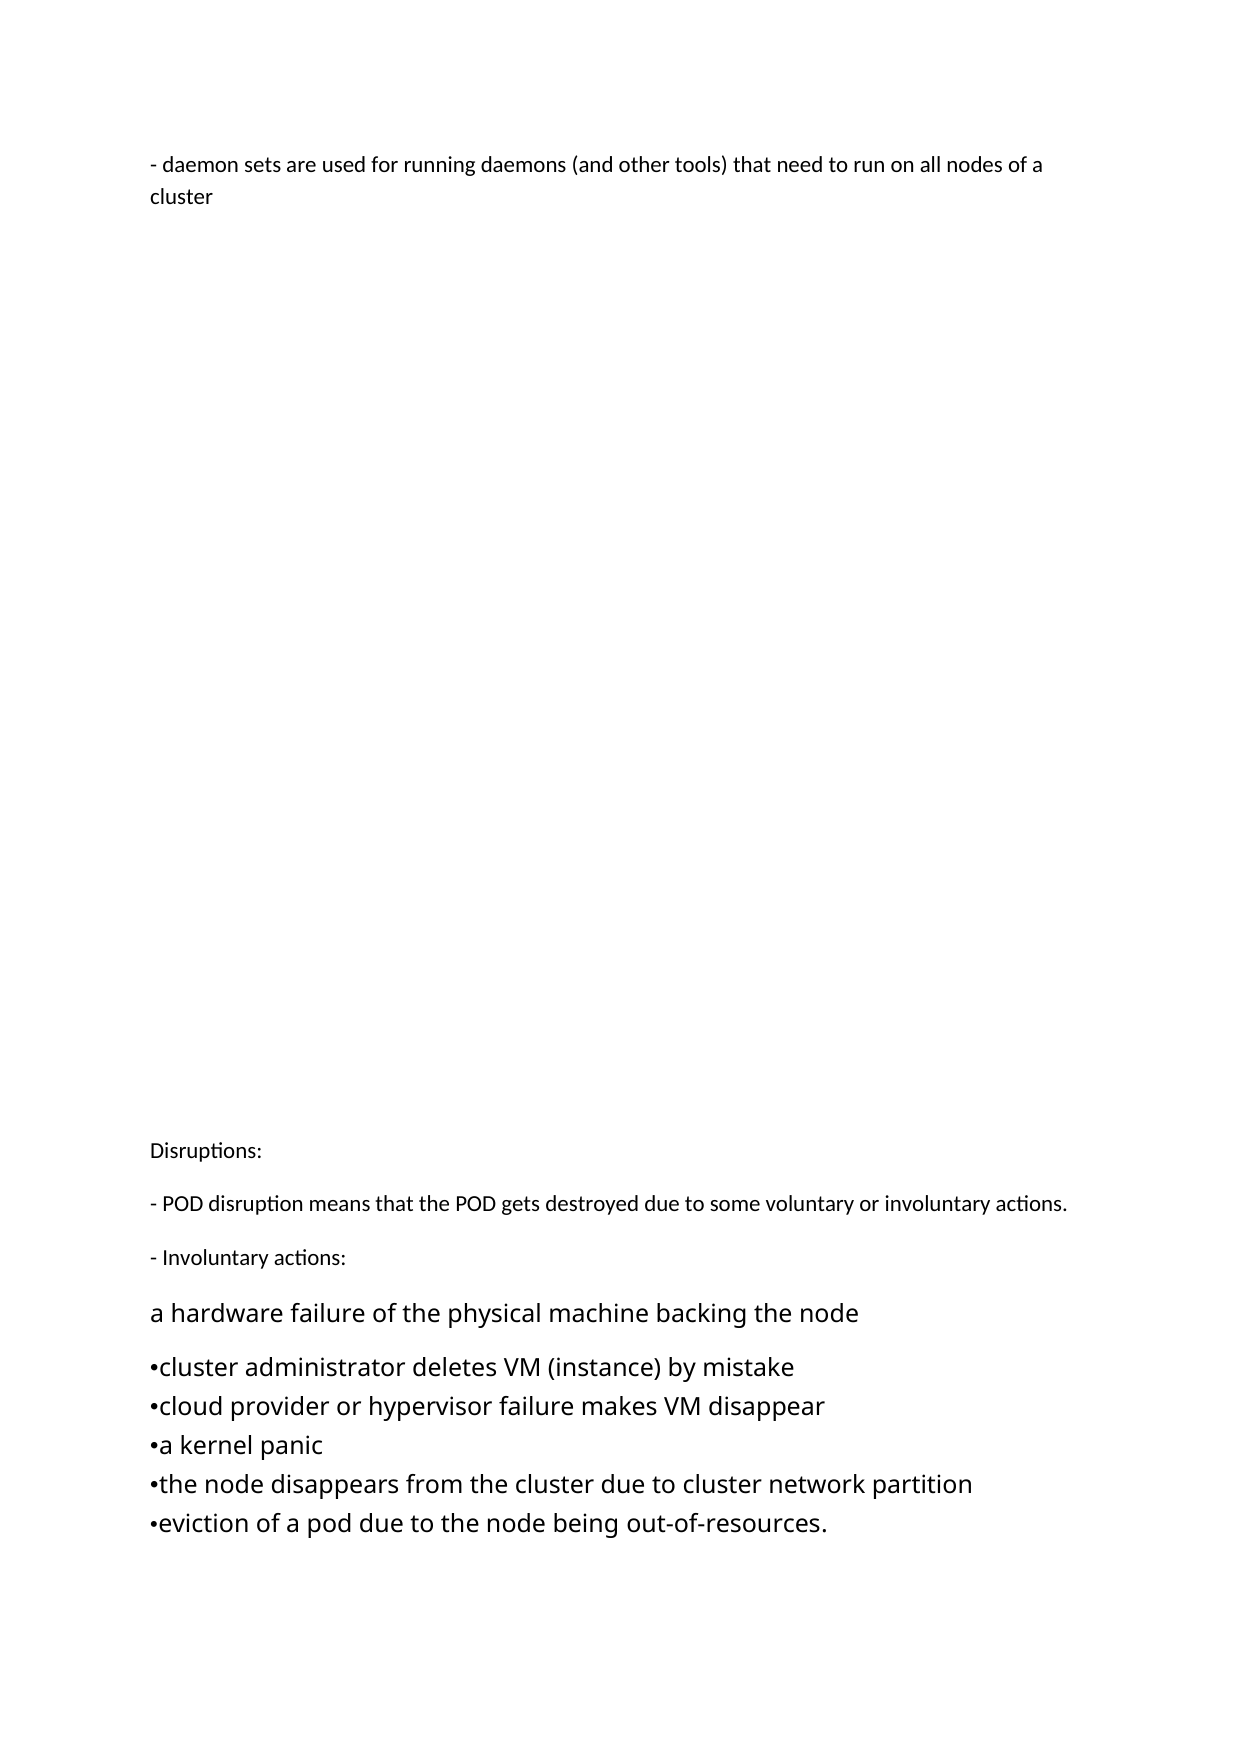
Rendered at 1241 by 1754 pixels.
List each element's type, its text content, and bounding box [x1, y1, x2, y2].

text a hardware failure of the physical machine backing the node [150, 1296, 1090, 1330]
list cluster administrator deletes VM (instance) by mistake [150, 1349, 1090, 1383]
text - Involuntary actions: [150, 1243, 1090, 1271]
list a kernel panic [150, 1428, 1090, 1462]
text Disruptions: [150, 1137, 1090, 1164]
list cloud provider or hypervisor failure makes VM disappear [150, 1388, 1090, 1423]
text - daemon sets are used for running daemons (and other tools) that need to run on all nodes of a cluster [150, 150, 1090, 210]
list the node disappears from the cluster due to cluster network partition [150, 1467, 1090, 1501]
text - POD disruption means that the POD gets destroyed due to some voluntary or involuntary actions. [150, 1189, 1090, 1218]
list eviction of a pod due to the node being out-of-resources. [150, 1506, 1090, 1540]
